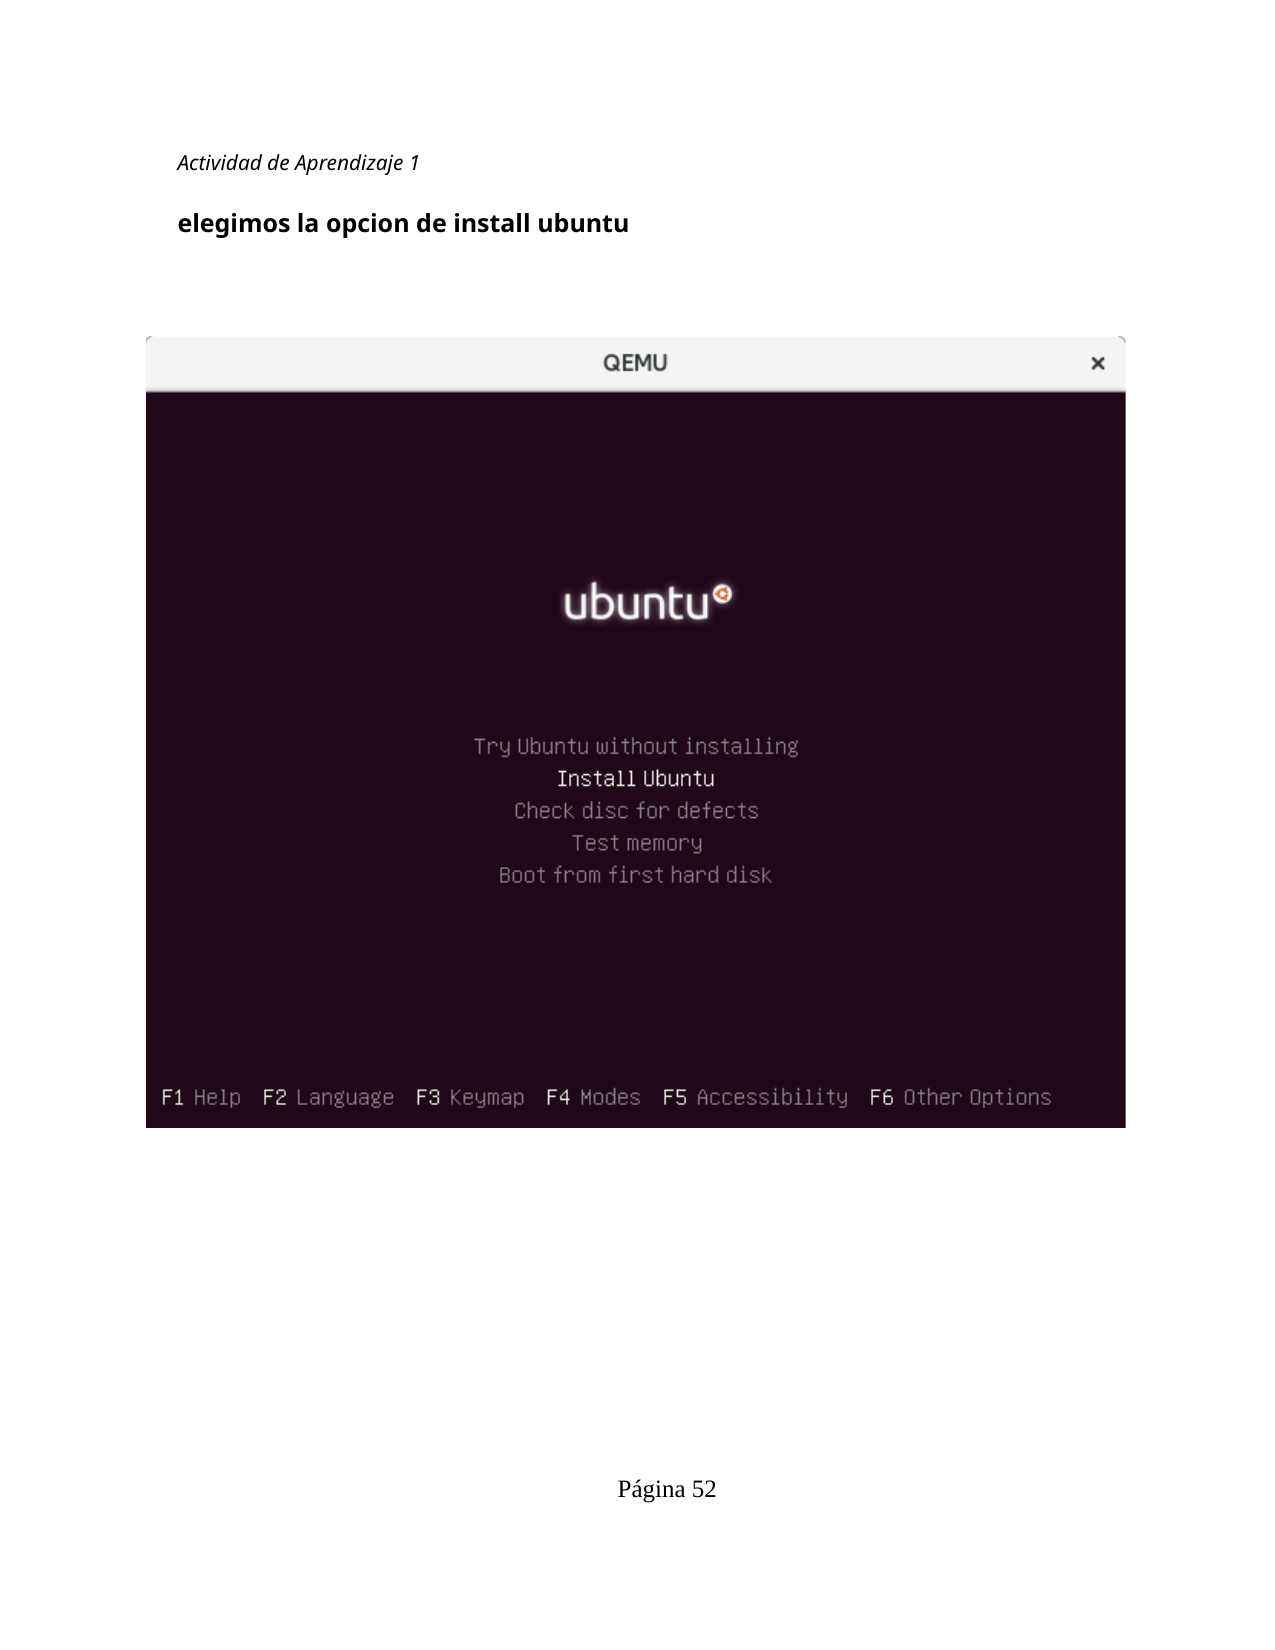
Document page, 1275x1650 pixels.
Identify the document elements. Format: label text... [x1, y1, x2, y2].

picture [146, 336, 1126, 1128]
text elegimos la opcion de install ubuntu [177, 206, 1157, 239]
